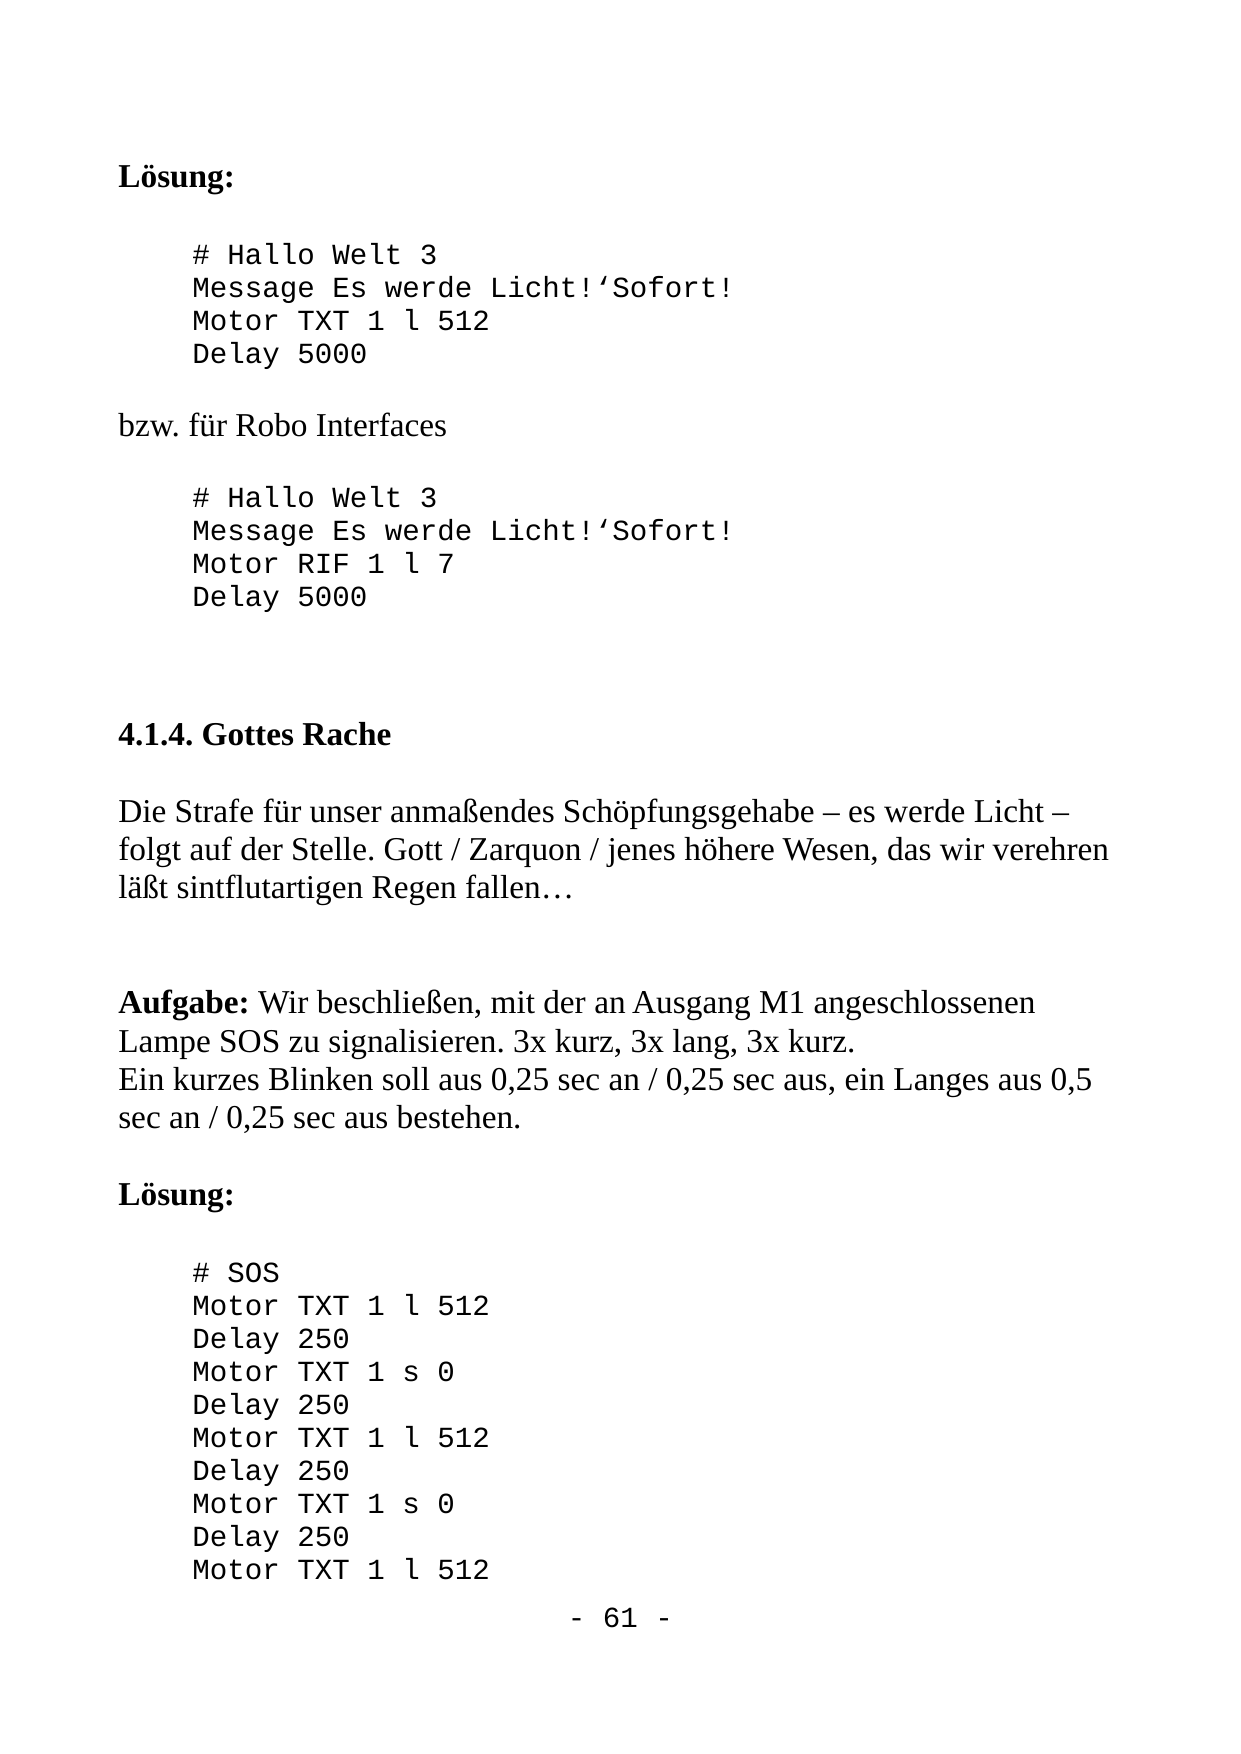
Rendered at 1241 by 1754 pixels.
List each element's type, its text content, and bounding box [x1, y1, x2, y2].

text Delay 250 [118, 1324, 1122, 1357]
text Delay 250 [118, 1522, 1122, 1555]
text Ein kurzes Blinken soll aus 0,25 sec an / 0,25 sec aus, ein Langes aus 0,5 sec an / 0,25 sec aus bestehen. [118, 1059, 1122, 1136]
text Motor TXT 1 s 0 [118, 1489, 1122, 1522]
text Motor TXT 1 s 0 [118, 1357, 1122, 1390]
text Aufgabe: Wir beschließen, mit der an Ausgang M1 angeschlossenen Lampe SOS zu signalisieren. 3x kurz, 3x lang, 3x kurz. [118, 983, 1122, 1059]
text Motor TXT 1 l 512 [118, 1555, 1122, 1588]
text Motor TXT 1 l 512 [118, 1423, 1122, 1456]
text Die Strafe für unser anmaßendes Schöpfungsgehabe – es werde Licht – folgt auf der Stelle. Gott / Zarquon / jenes höhere Wesen, das wir verehren läßt sintflutartigen Regen fallen… [118, 791, 1122, 906]
text Delay 5000 [118, 582, 1122, 615]
text Motor RIF 1 l 7 [118, 549, 1122, 582]
text Lösung: [118, 156, 1122, 195]
text Delay 250 [118, 1390, 1122, 1423]
text Delay 5000 [118, 339, 1122, 372]
text Motor TXT 1 l 512 [118, 306, 1122, 339]
text # Hallo Welt 3 [118, 476, 1122, 516]
text # SOS [118, 1251, 1122, 1291]
text 4.1.4. Gottes Rache [118, 714, 1122, 753]
text Motor TXT 1 l 512 [118, 1291, 1122, 1324]
text Message Es werde Licht!‘Sofort! [118, 516, 1122, 549]
text bzw. für Robo Interfaces [118, 405, 1122, 443]
text Lösung: [118, 1174, 1122, 1213]
text Message Es werde Licht!‘Sofort! [118, 273, 1122, 306]
text Delay 250 [118, 1456, 1122, 1489]
text # Hallo Welt 3 [118, 233, 1122, 273]
